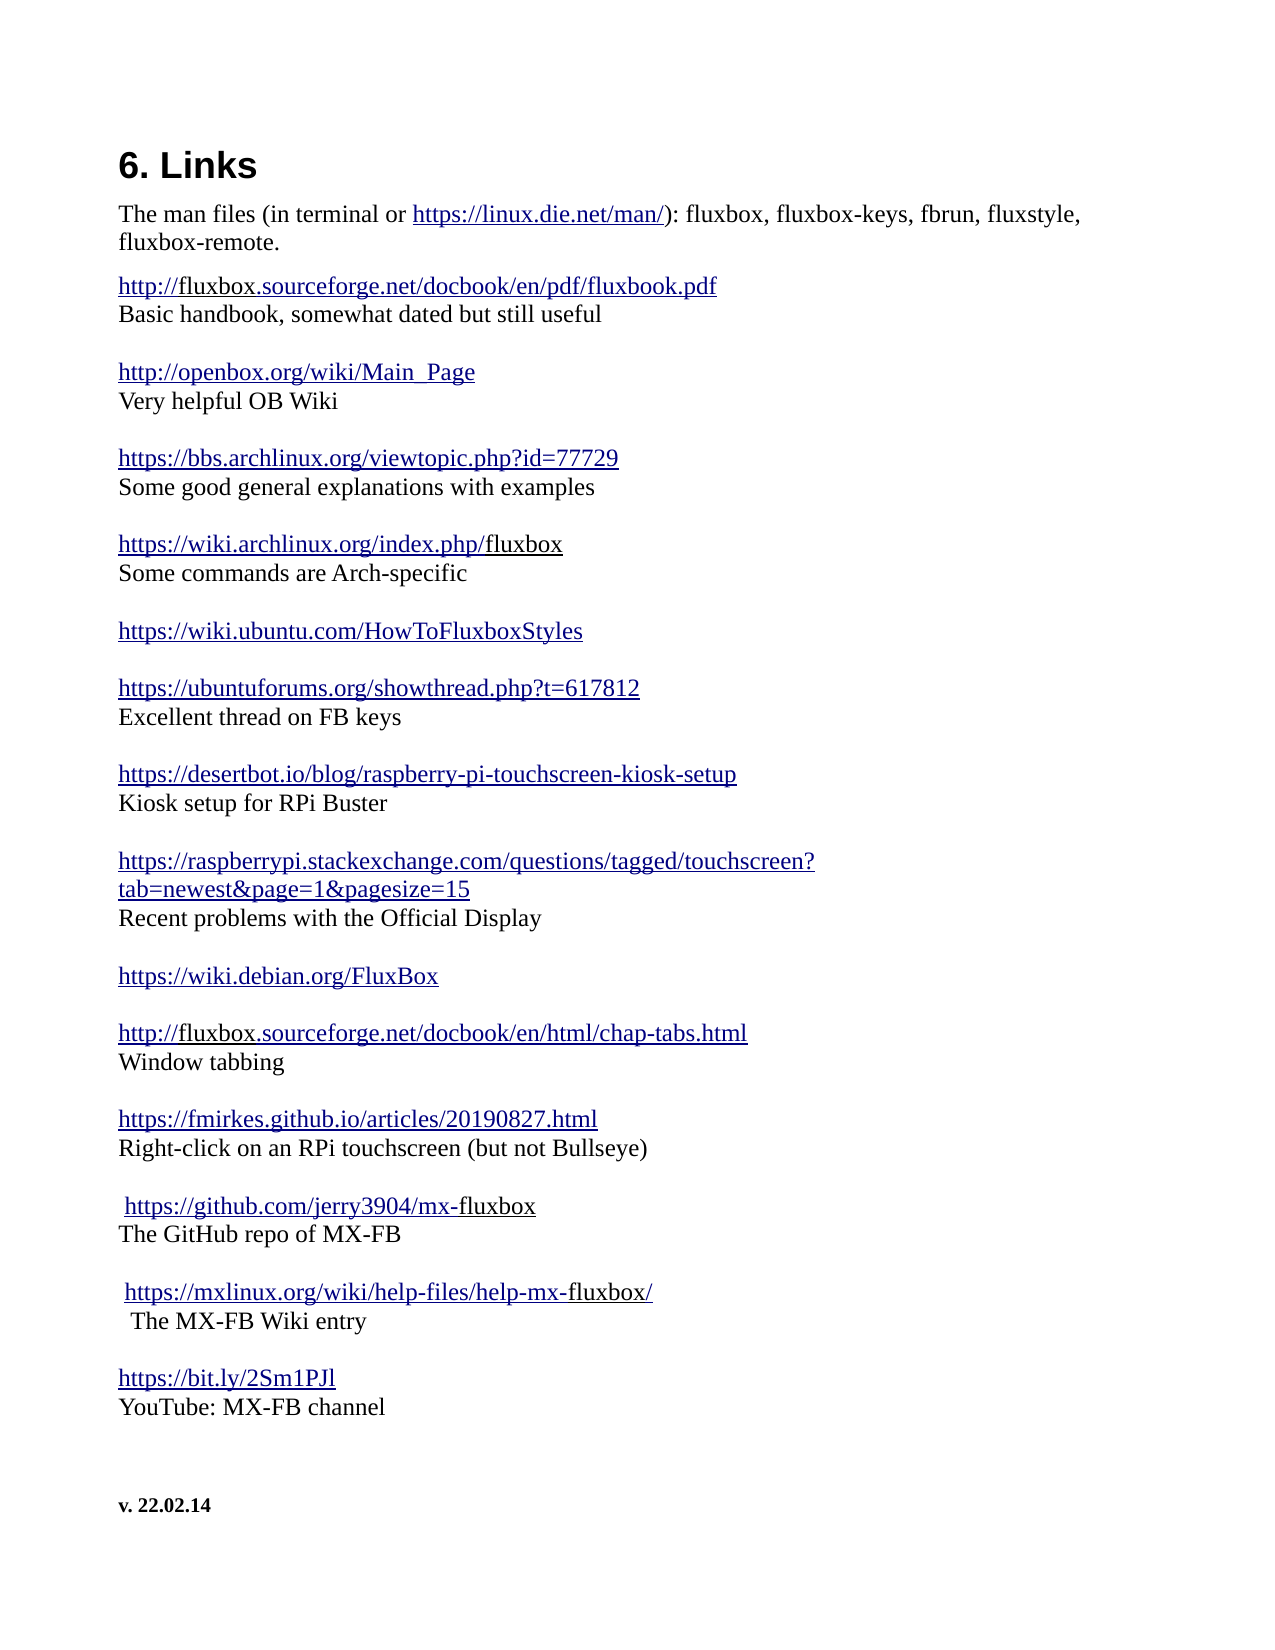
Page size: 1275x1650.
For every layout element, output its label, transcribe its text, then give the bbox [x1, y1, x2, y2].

text https://github.com/jerry3904/mx-fluxbox [118, 1191, 1157, 1219]
text http://fluxbox.sourceforge.net/docbook/en/html/chap-tabs.html [118, 1018, 1157, 1047]
text http://openbox.org/wiki/Main_Page [118, 357, 1157, 386]
text YouTube: MX-FB channel [118, 1392, 1157, 1421]
text Some good general explanations with examples [118, 472, 1157, 501]
text https://mxlinux.org/wiki/help-files/help-mx-fluxbox/ [118, 1277, 1157, 1306]
text Excellent thread on FB keys [118, 702, 1157, 731]
text Some commands are Arch-specific [118, 558, 1157, 587]
text The MX-FB Wiki entry [118, 1306, 1157, 1334]
text v. 22.02.14 [118, 1493, 1157, 1517]
text https://fmirkes.github.io/articles/20190827.html [118, 1104, 1157, 1133]
text https://wiki.debian.org/FluxBox [118, 961, 1157, 989]
text Kiosk setup for RPi Buster [118, 788, 1157, 817]
text The GitHub repo of MX-FB [118, 1219, 1157, 1248]
text https://raspberrypi.stackexchange.com/questions/tagged/touchscreen?tab=newest&page=1&pagesize=15 [118, 846, 1157, 903]
text https://wiki.ubuntu.com/HowToFluxboxStyles [118, 616, 1157, 644]
text The man files (in terminal or https://linux.die.net/man/): fluxbox, fluxbox-keys, fbrun, fluxstyle, fluxbox-remote. [118, 199, 1157, 256]
text Recent problems with the Official Display [118, 903, 1157, 932]
text https://desertbot.io/blog/raspberry-pi-touchscreen-kiosk-setup [118, 759, 1157, 788]
subtitle 6. Links [118, 143, 1157, 186]
text Very helpful OB Wiki [118, 386, 1157, 414]
text https://ubuntuforums.org/showthread.php?t=617812 [118, 673, 1157, 702]
text Window tabbing [118, 1047, 1157, 1076]
text https://bbs.archlinux.org/viewtopic.php?id=77729 [118, 443, 1157, 472]
text Basic handbook, somewhat dated but still useful [118, 299, 1157, 328]
text https://wiki.archlinux.org/index.php/fluxbox [118, 529, 1157, 558]
text https://bit.ly/2Sm1PJl [118, 1363, 1157, 1392]
text http://fluxbox.sourceforge.net/docbook/en/pdf/fluxbook.pdf [118, 271, 1157, 299]
text Right-click on an RPi touchscreen (but not Bullseye) [118, 1133, 1157, 1162]
